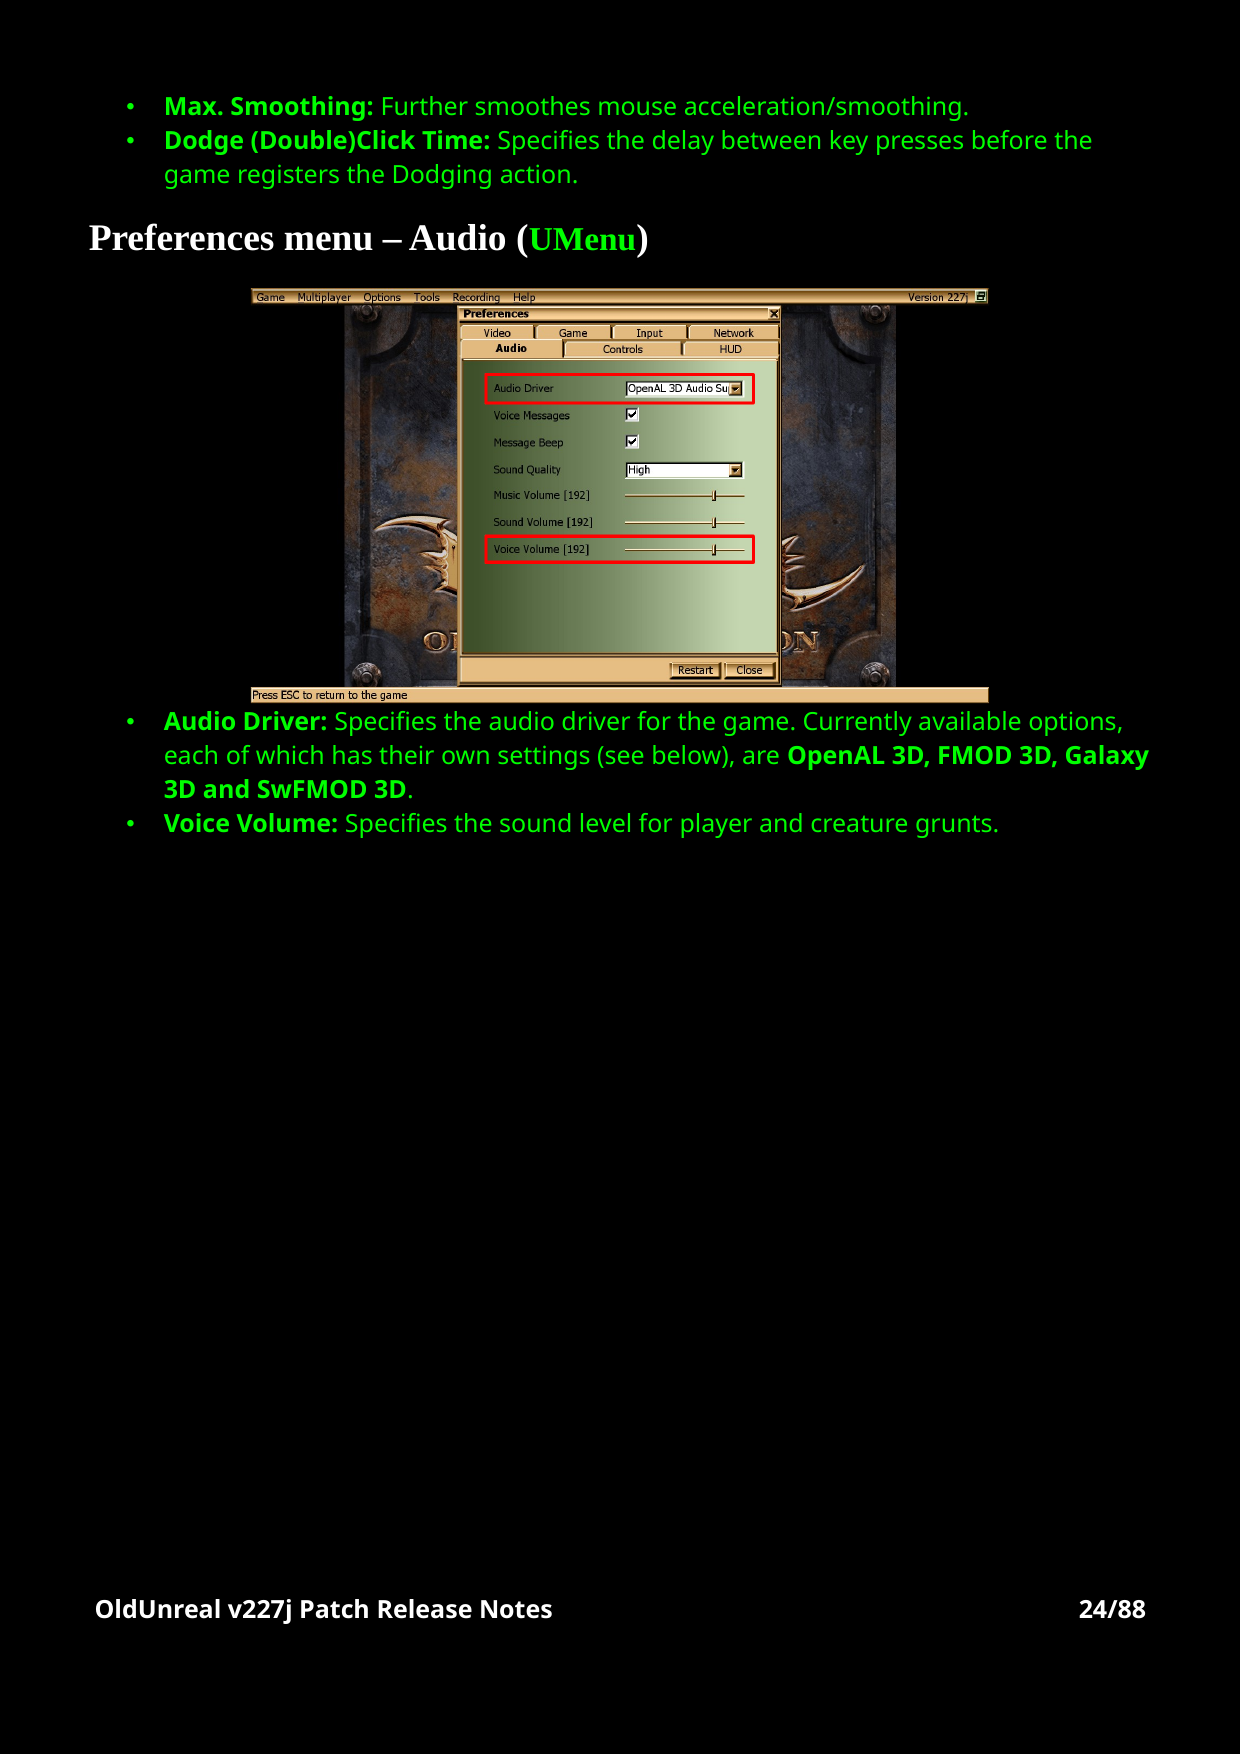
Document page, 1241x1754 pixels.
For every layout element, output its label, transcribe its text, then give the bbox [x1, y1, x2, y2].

list Voice Volume: Specifies the sound level for player and creature grunts. [126, 806, 1152, 840]
list Dodge (Double)Click Time: Specifies the delay between key presses before the game registers the Dodging action. [126, 123, 1152, 191]
picture [250, 288, 990, 704]
list Audio Driver: Specifies the audio driver for the game. Currently available options, each of which has their own settings (see below), are OpenAL 3D, FMOD 3D, Galaxy 3D and SwFMOD 3D. [126, 288, 1152, 806]
list Max. Smoothing: Further smoothes mouse acceleration/smoothing. [126, 88, 1152, 123]
subtitle Preferences menu – Audio (UMenu) [88, 216, 1152, 259]
